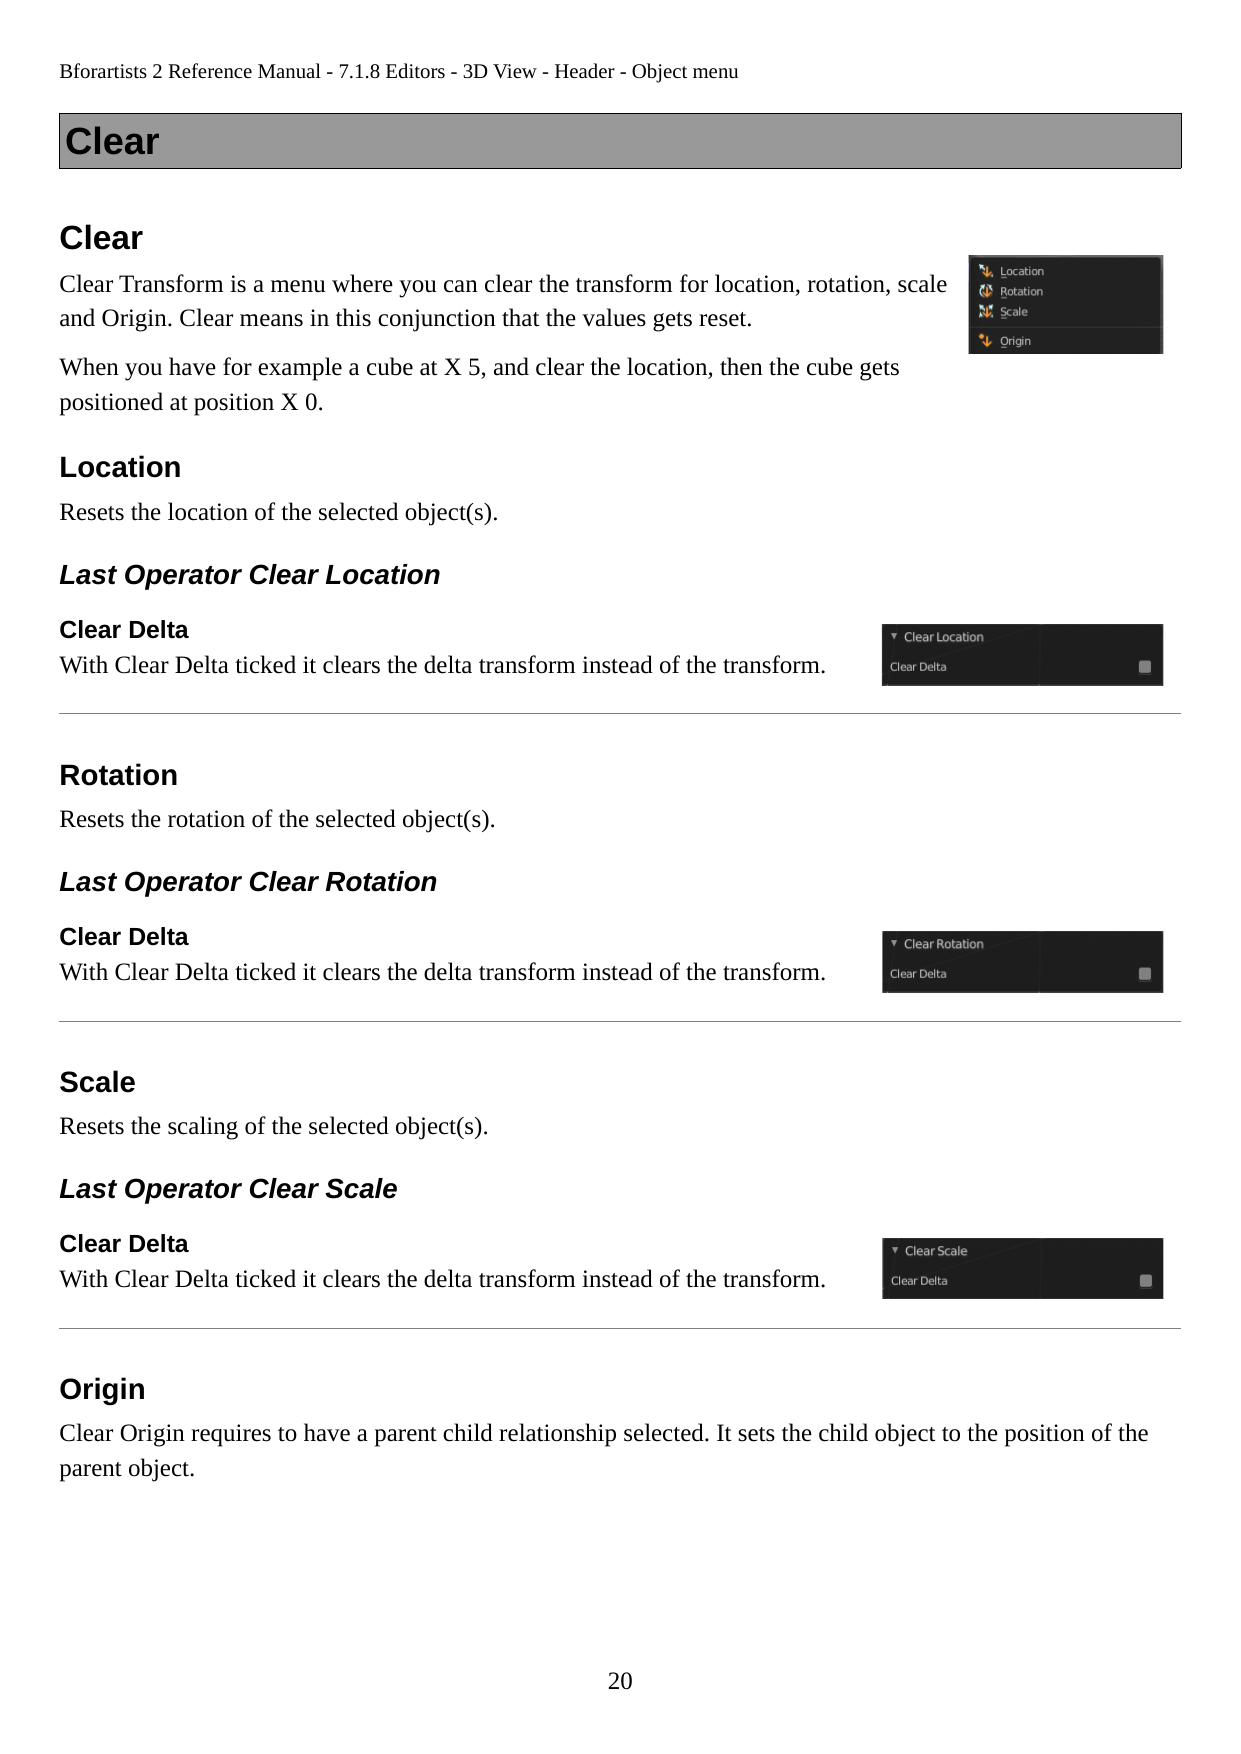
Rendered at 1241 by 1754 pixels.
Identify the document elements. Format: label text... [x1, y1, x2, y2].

text Clear Transform is a menu where you can clear the transform for location, rotation, scale and Origin. Clear means in this conjunction that the values gets reset. [59, 269, 968, 332]
subtitle Location [59, 450, 1181, 484]
picture [968, 255, 1164, 354]
subtitle Last Operator Clear Scale [59, 1173, 1181, 1204]
subtitle Origin [59, 1372, 1181, 1406]
text With Clear Delta ticked it clears the delta transform instead of the transform. [59, 650, 881, 678]
subtitle Clear Delta [59, 615, 1181, 643]
text Resets the location of the selected object(s). [59, 497, 1181, 525]
subtitle Last Operator Clear Location [59, 558, 1181, 590]
picture [882, 1238, 1164, 1299]
text With Clear Delta ticked it clears the delta transform instead of the transform. [59, 957, 882, 986]
subtitle Scale [59, 1065, 1181, 1099]
text Resets the scaling of the selected object(s). [59, 1111, 1181, 1140]
subtitle Clear [59, 217, 1181, 256]
text With Clear Delta ticked it clears the delta transform instead of the transform. [59, 1264, 882, 1293]
text Clear Origin requires to have a parent child relationship selected. It sets the child object to the position of the parent object. [59, 1418, 1181, 1482]
picture [882, 931, 1164, 993]
subtitle Clear Delta [59, 922, 1181, 951]
picture [881, 624, 1164, 686]
text Resets the rotation of the selected object(s). [59, 804, 1181, 833]
table_header Clear [60, 114, 1181, 168]
subtitle Last Operator Clear Rotation [59, 865, 1181, 897]
subtitle Rotation [59, 758, 1181, 791]
subtitle Clear Delta [59, 1229, 1181, 1258]
text When you have for example a cube at X 5, and clear the location, then the cube gets positioned at position X 0. [59, 352, 1181, 415]
